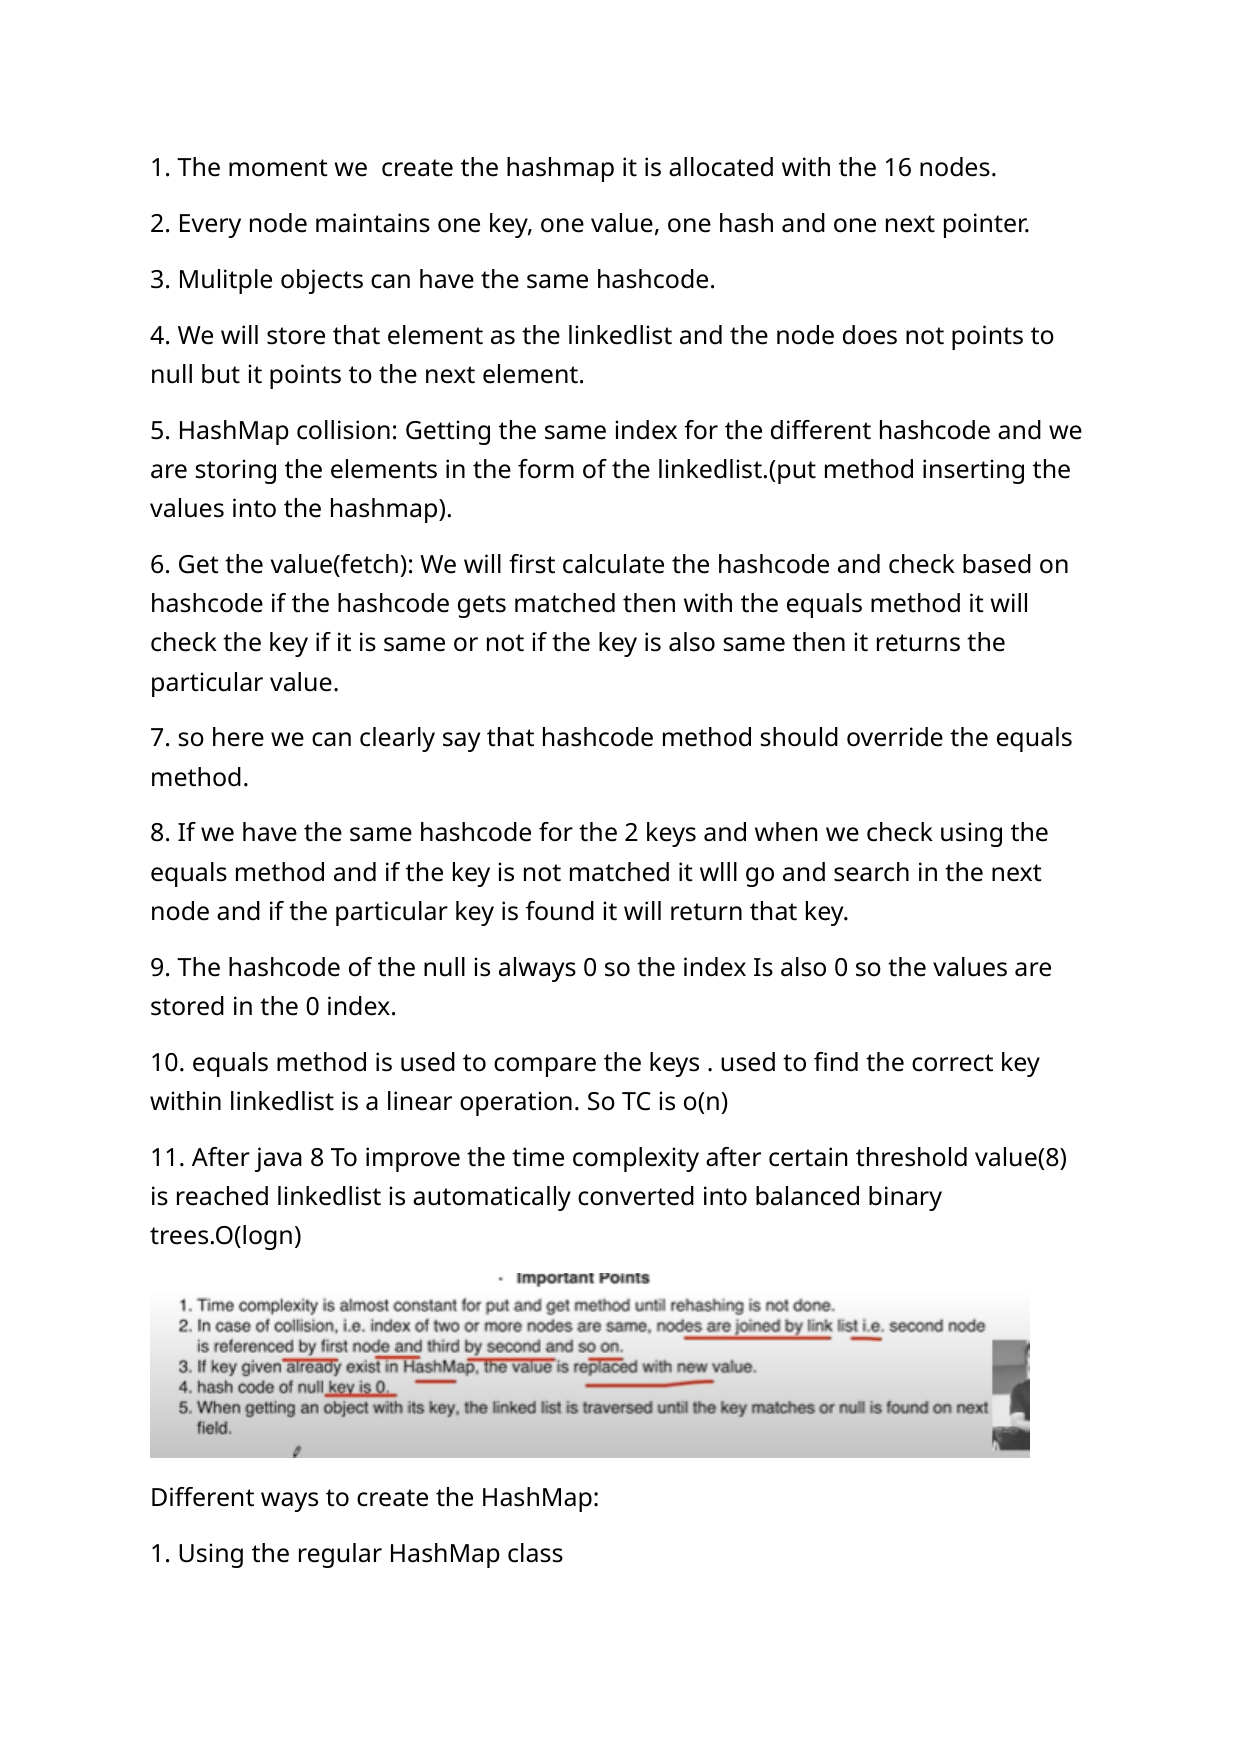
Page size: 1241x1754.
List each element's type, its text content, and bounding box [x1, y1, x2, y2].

text 1. Using the regular HashMap class [150, 1535, 1090, 1569]
text 2. Every node maintains one key, one value, one hash and one next pointer. [150, 206, 1090, 240]
text 10. equals method is used to compare the keys . used to find the correct key within linkedlist is a linear operation. So TC is o(n) [150, 1044, 1090, 1117]
text 7. so here we can clearly say that hashcode method should override the equals method. [150, 720, 1090, 793]
text 3. Mulitple objects can have the same hashcode. [150, 262, 1090, 296]
text 6. Get the value(fetch): We will first calculate the hashcode and check based on hashcode if the hashcode gets matched then with the equals method it will check the key if it is same or not if the key is also same then it returns the particular value. [150, 547, 1090, 698]
text Different ways to create the HashMap: [150, 1479, 1090, 1514]
text 1. The moment we create the hashmap it is allocated with the 16 nodes. [150, 150, 1090, 184]
text 4. We will store that element as the linkedlist and the node does not points to null but it points to the next element. [150, 317, 1090, 391]
text 11. After java 8 To improve the time complexity after certain threshold value(8) is reached linkedlist is automatically converted into balanced binary trees.O(logn) [150, 1139, 1090, 1252]
text 9. The hashcode of the null is always 0 so the index Is also 0 so the values are stored in the 0 index. [150, 949, 1090, 1022]
text 5. HashMap collision: Getting the same index for the different hashcode and we are storing the elements in the form of the linkedlist.(put method inserting the values into the hashmap). [150, 412, 1090, 525]
text 8. If we have the same hashcode for the 2 keys and when we check using the equals method and if the key is not matched it wlll go and search in the next node and if the particular key is found it will return that key. [150, 815, 1090, 927]
